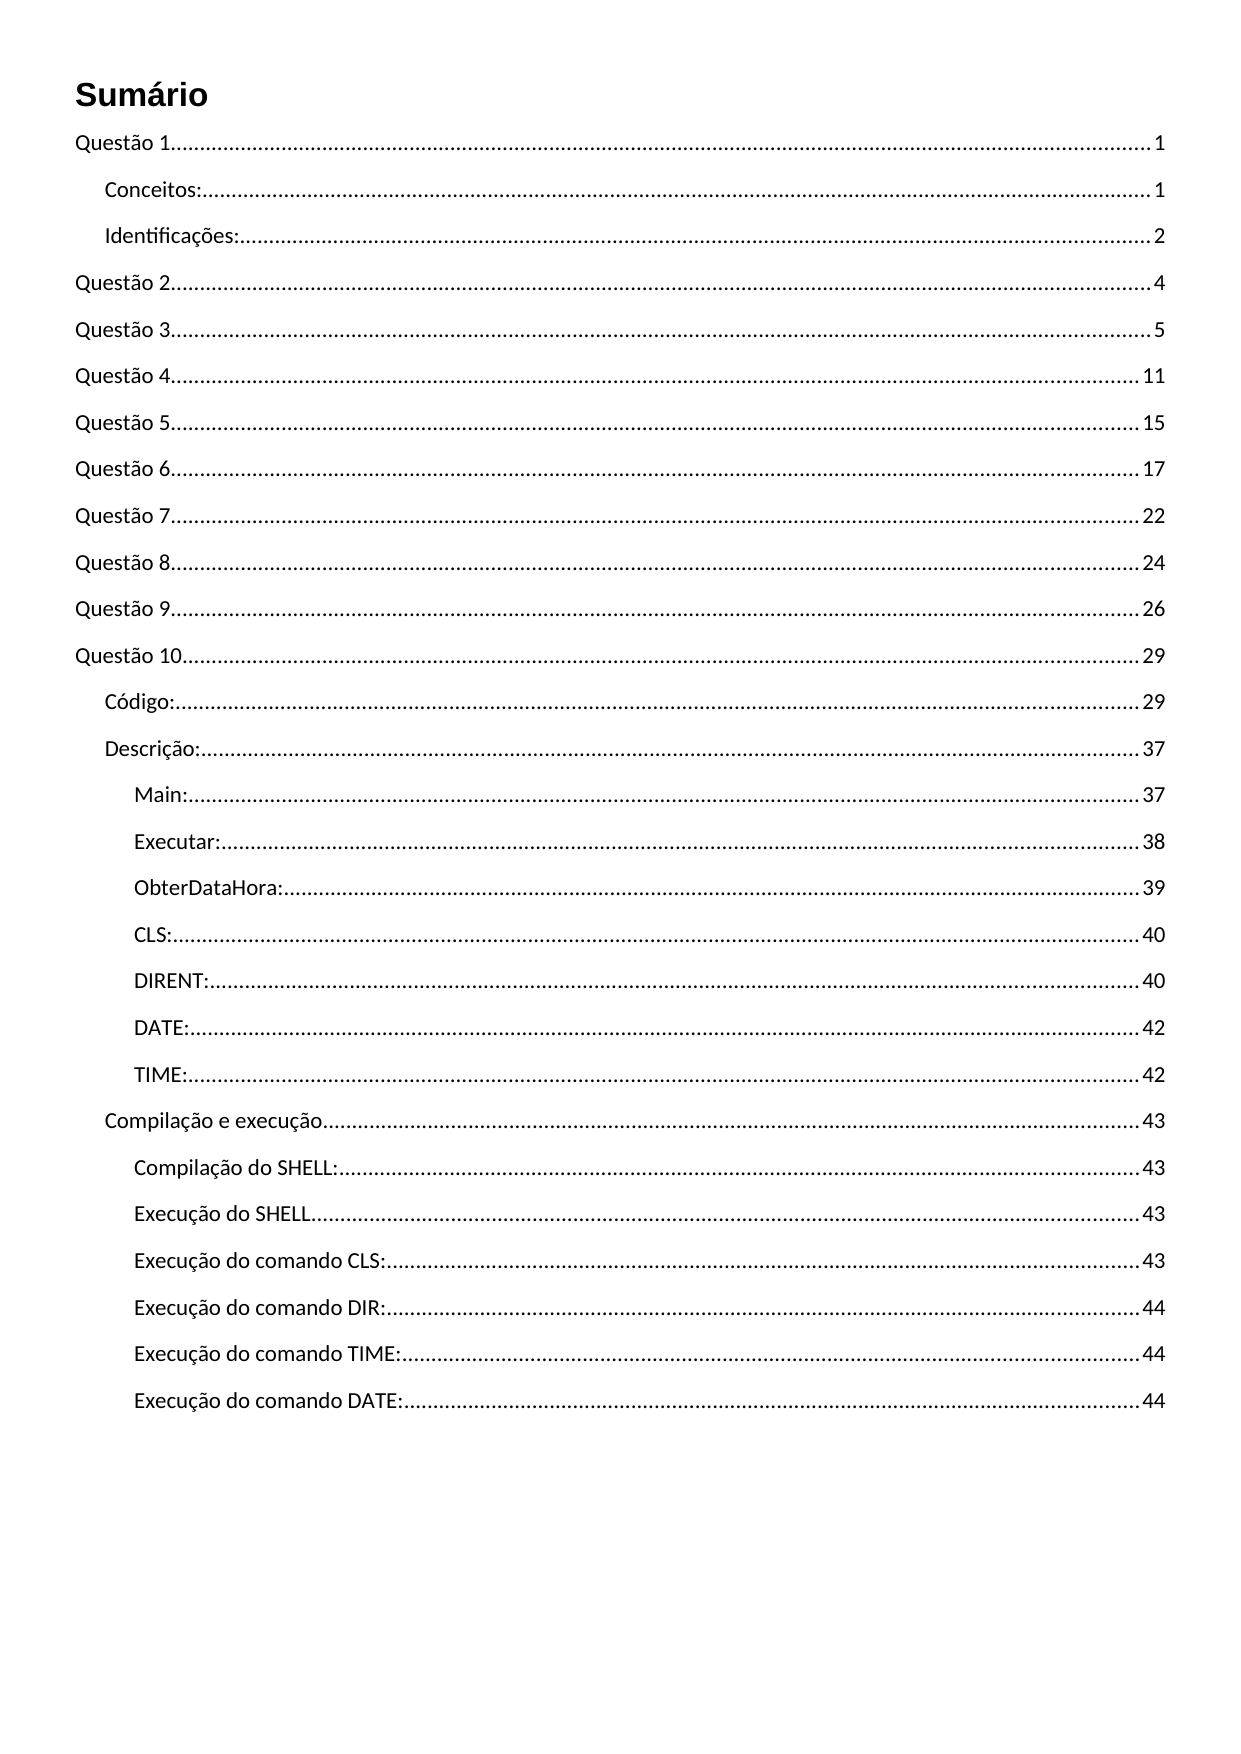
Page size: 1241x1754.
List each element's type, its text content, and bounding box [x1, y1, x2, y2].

text Execução do comando DATE: 44 [134, 1386, 1165, 1414]
text Questão 5 15 [75, 408, 1165, 436]
text Questão 10 29 [75, 641, 1165, 669]
text CLS: 40 [134, 920, 1165, 948]
text Questão 1 1 [75, 128, 1165, 157]
text Questão 9 26 [75, 594, 1165, 622]
text Descrição: 37 [104, 734, 1165, 762]
text Compilação e execução 43 [104, 1106, 1165, 1134]
text Questão 4 11 [75, 361, 1165, 389]
text Execução do comando TIME: 44 [134, 1339, 1165, 1367]
text ObterDataHora: 39 [134, 873, 1165, 902]
text Compilação do SHELL: 43 [134, 1153, 1165, 1181]
subtitle Sumário [75, 75, 1165, 113]
text Identificações: 2 [104, 222, 1165, 250]
text Execução do comando DIR: 44 [134, 1293, 1165, 1321]
text Main: 37 [134, 780, 1165, 808]
text Questão 2 4 [75, 268, 1165, 296]
text Questão 7 22 [75, 501, 1165, 529]
text Código: 29 [104, 687, 1165, 715]
text DATE: 42 [134, 1013, 1165, 1041]
text Conceitos: 1 [104, 175, 1165, 203]
text Executar: 38 [134, 827, 1165, 855]
text DIRENT: 40 [134, 967, 1165, 995]
text Questão 3 5 [75, 315, 1165, 343]
text Questão 8 24 [75, 548, 1165, 576]
text TIME: 42 [134, 1060, 1165, 1088]
text Questão 6 17 [75, 454, 1165, 482]
text Execução do comando CLS: 43 [134, 1246, 1165, 1274]
text Execução do SHELL 43 [134, 1199, 1165, 1227]
